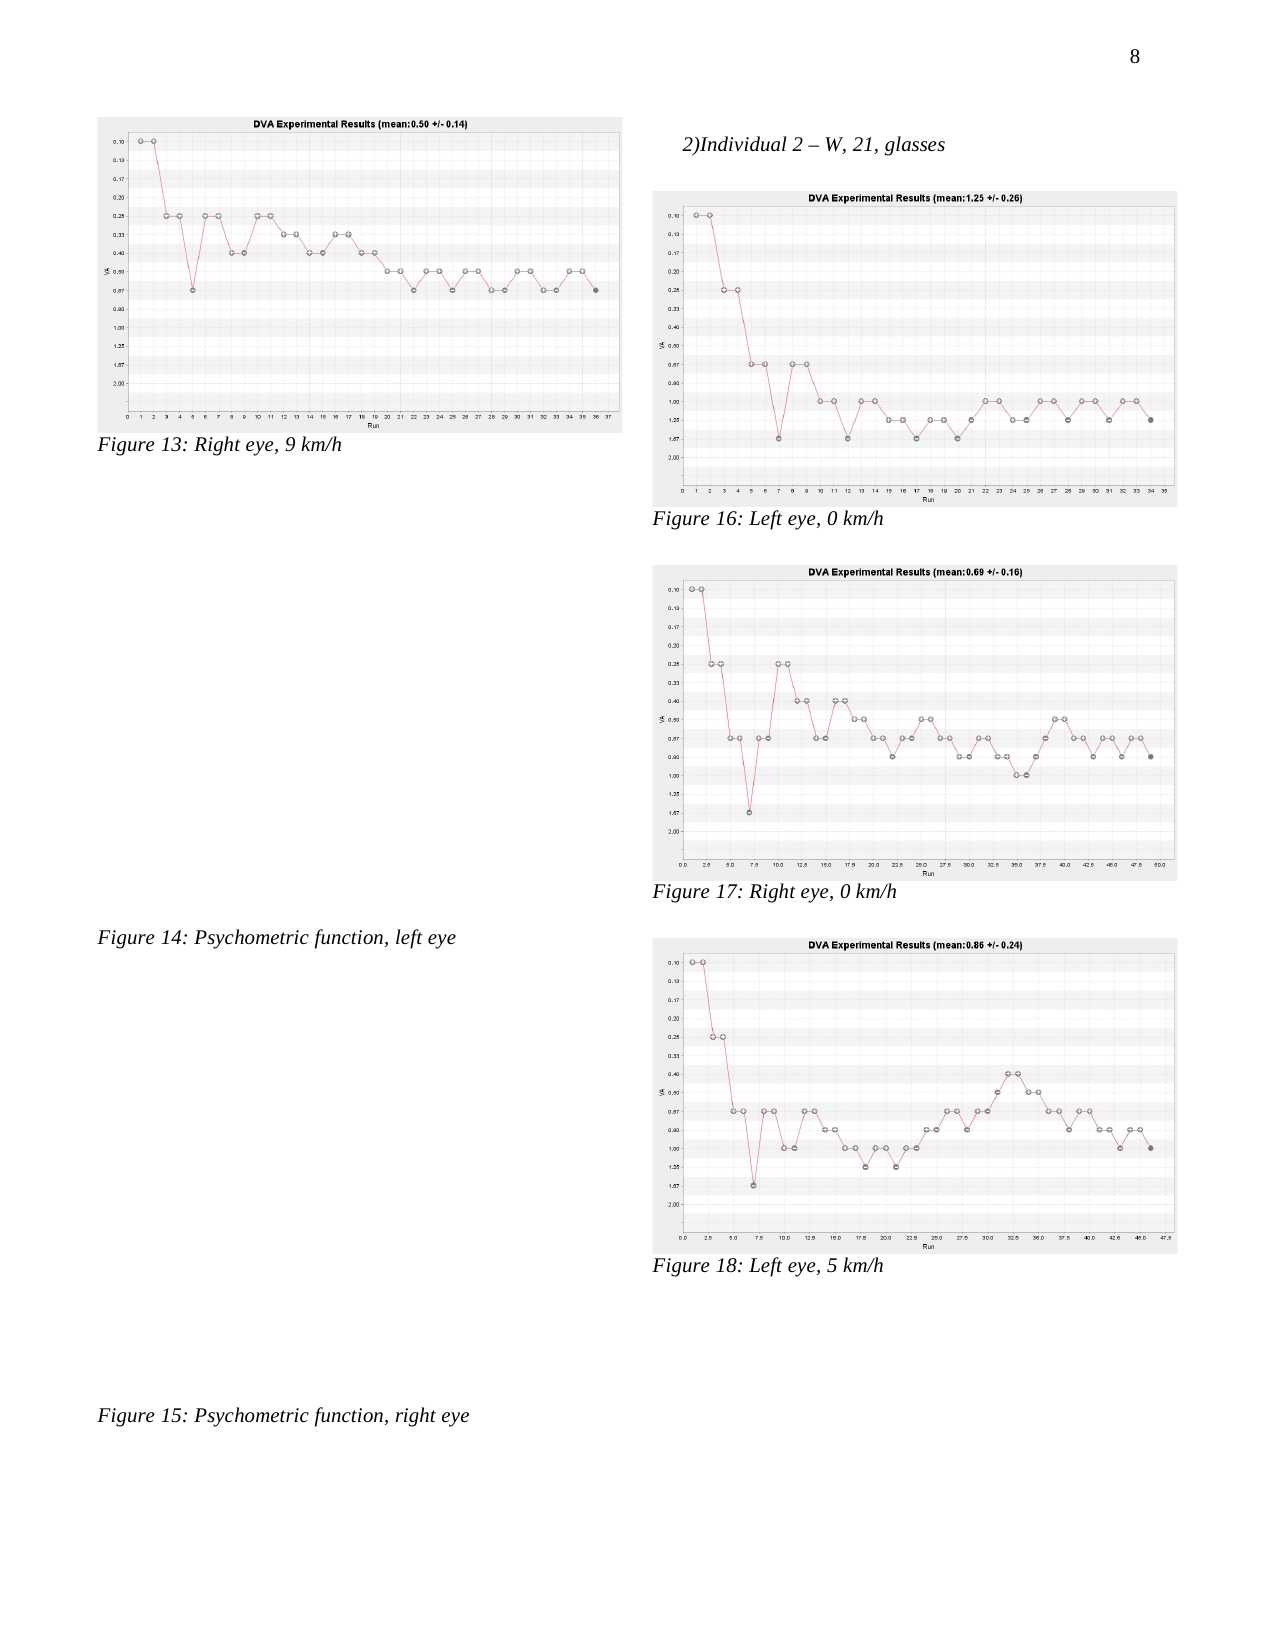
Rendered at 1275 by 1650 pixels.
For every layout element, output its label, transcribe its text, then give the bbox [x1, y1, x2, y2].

text Figure 16: Left eye, 0 km/h [652, 507, 1177, 530]
picture [652, 938, 1178, 1254]
text Figure 15: Psychometric function, right eye [97, 989, 622, 1427]
text Figure 18: Left eye, 5 km/h [652, 1254, 1177, 1277]
picture [652, 191, 1178, 507]
subtitle Individual 2 – W, 21, glasses [682, 133, 1177, 156]
picture [97, 117, 623, 433]
text Figure 14: Psychometric function, left eye [97, 496, 622, 949]
text Figure 17: Right eye, 0 km/h [652, 881, 1177, 903]
text Figure 13: Right eye, 9 km/h [97, 433, 622, 456]
picture [652, 565, 1178, 881]
